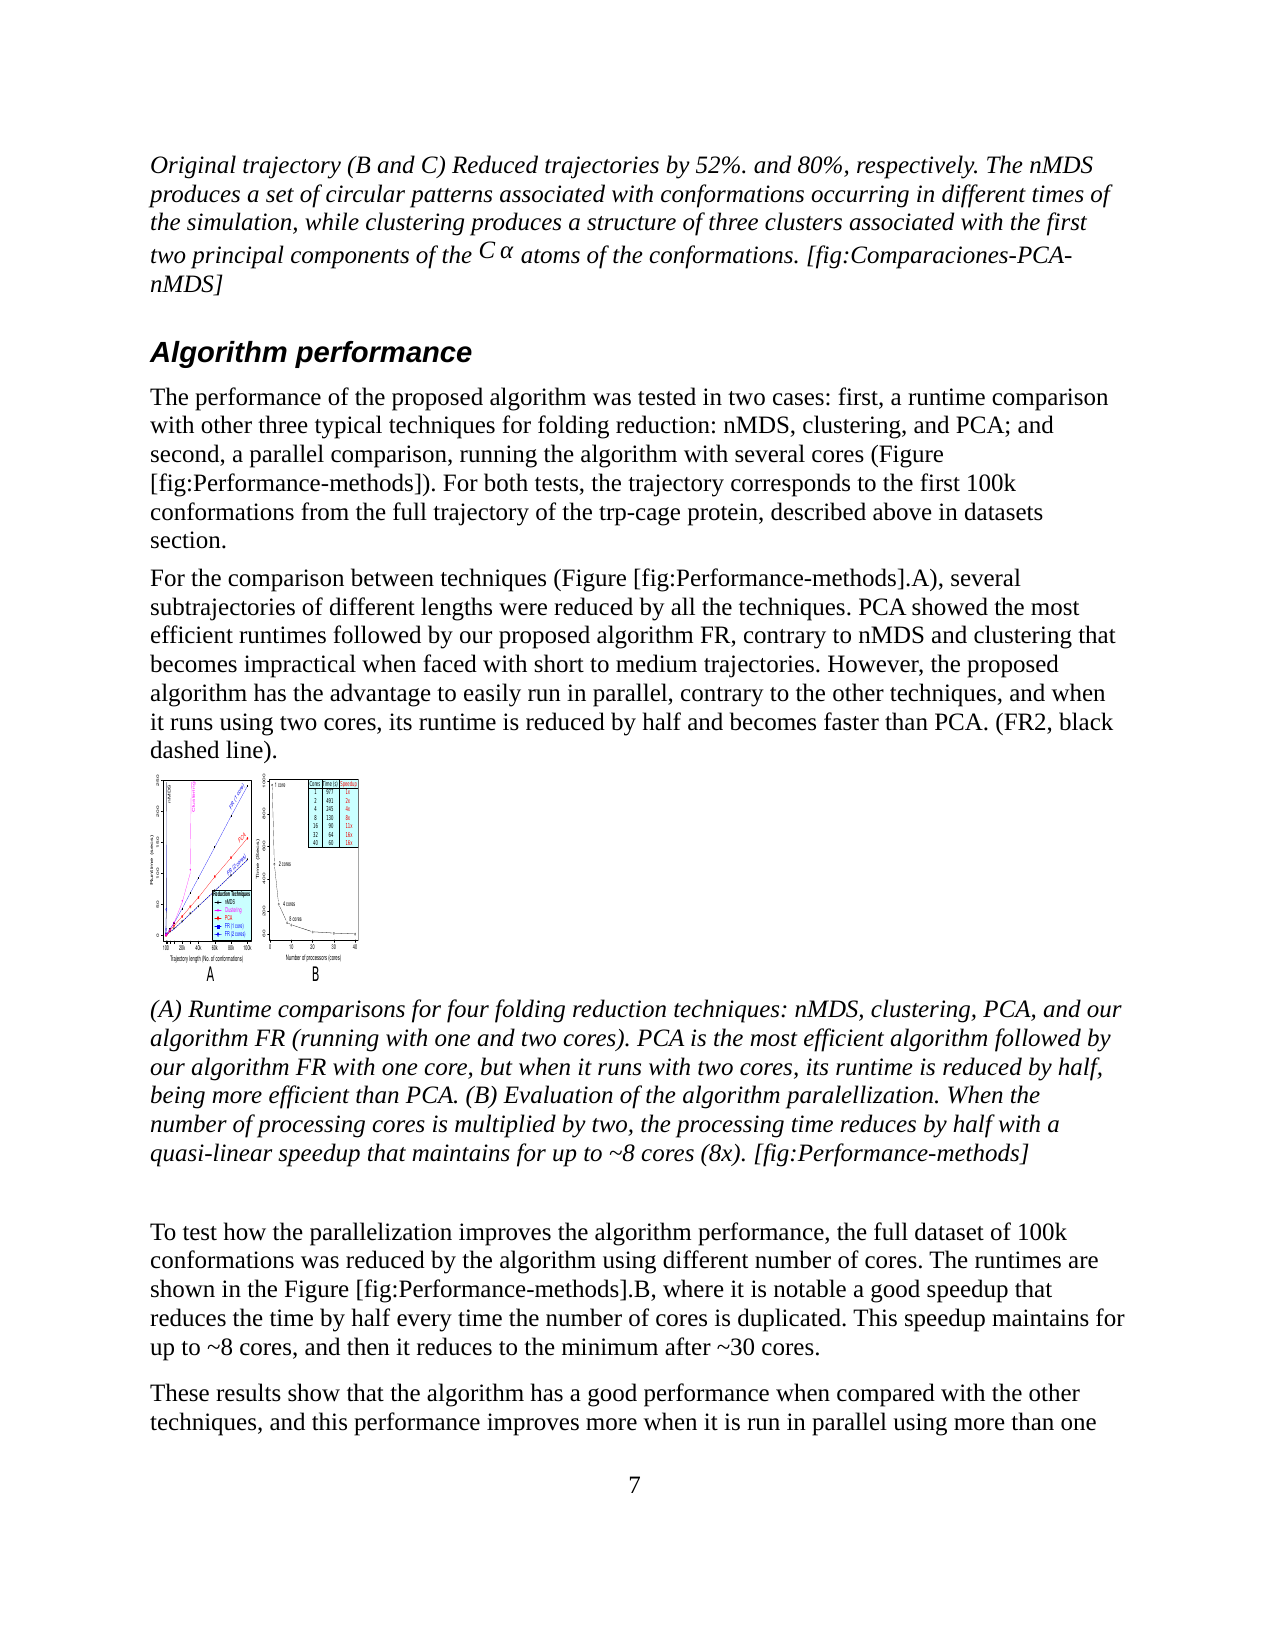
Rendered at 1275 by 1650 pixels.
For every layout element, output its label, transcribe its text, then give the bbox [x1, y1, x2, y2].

text These results show that the algorithm has a good performance when compared with the other techniques, and this performance improves more when it is run in parallel using more than one [150, 1378, 1125, 1436]
text Original trajectory (B and C) Reduced trajectories by 52%. and 80%, respectively. The nMDS produces a set of circular patterns associated with conformations occurring in different times of the simulation, while clustering produces a structure of three clusters associated with the first two principal components of the atoms of the conformations. [fig:Comparaciones-PCA-nMDS] [150, 150, 1125, 298]
text The performance of the proposed algorithm was tested in two cases: first, a runtime comparison with other three typical techniques for folding reduction: nMDS, clustering, and PCA; and second, a parallel comparison, running the algorithm with several cores (Figure [fig:Performance-methods]). For both tests, the trajectory corresponds to the first 100k conformations from the full trajectory of the trp-cage protein, described above in datasets section. [150, 382, 1125, 554]
text To test how the parallelization improves the algorithm performance, the full dataset of 100k conformations was reduced by the algorithm using different number of cores. The runtimes are shown in the Figure [fig:Performance-methods].B, where it is notable a good speedup that reduces the time by half every time the number of cores is duplicated. This speedup maintains for up to ~8 cores, and then it reduces to the minimum after ~30 cores. [150, 1217, 1125, 1361]
text For the comparison between techniques (Figure [fig:Performance-methods].A), several subtrajectories of different lengths were reduced by all the techniques. PCA showed the most efficient runtimes followed by our proposed algorithm FR, contrary to nMDS and clustering that becomes impractical when faced with short to medium trajectories. However, the proposed algorithm has the advantage to easily run in parallel, contrary to the other techniques, and when it runs using two cores, its runtime is reduced by half and becomes faster than PCA. (FR2, black dashed line). [150, 563, 1125, 764]
subtitle Algorithm performance [150, 336, 1125, 369]
text (A) Runtime comparisons for four folding reduction techniques: nMDS, clustering, PCA, and our algorithm FR (running with one and two cores). PCA is the most efficient algorithm followed by our algorithm FR with one core, but when it runs with two cores, its runtime is reduced by half, being more efficient than PCA. (B) Evaluation of the algorithm paralellization. When the number of processing cores is multiplied by two, the processing time reduces by half with a quasi-linear speedup that maintains for up to ~8 cores (8x). [fig:Performance-methods] [150, 994, 1125, 1195]
